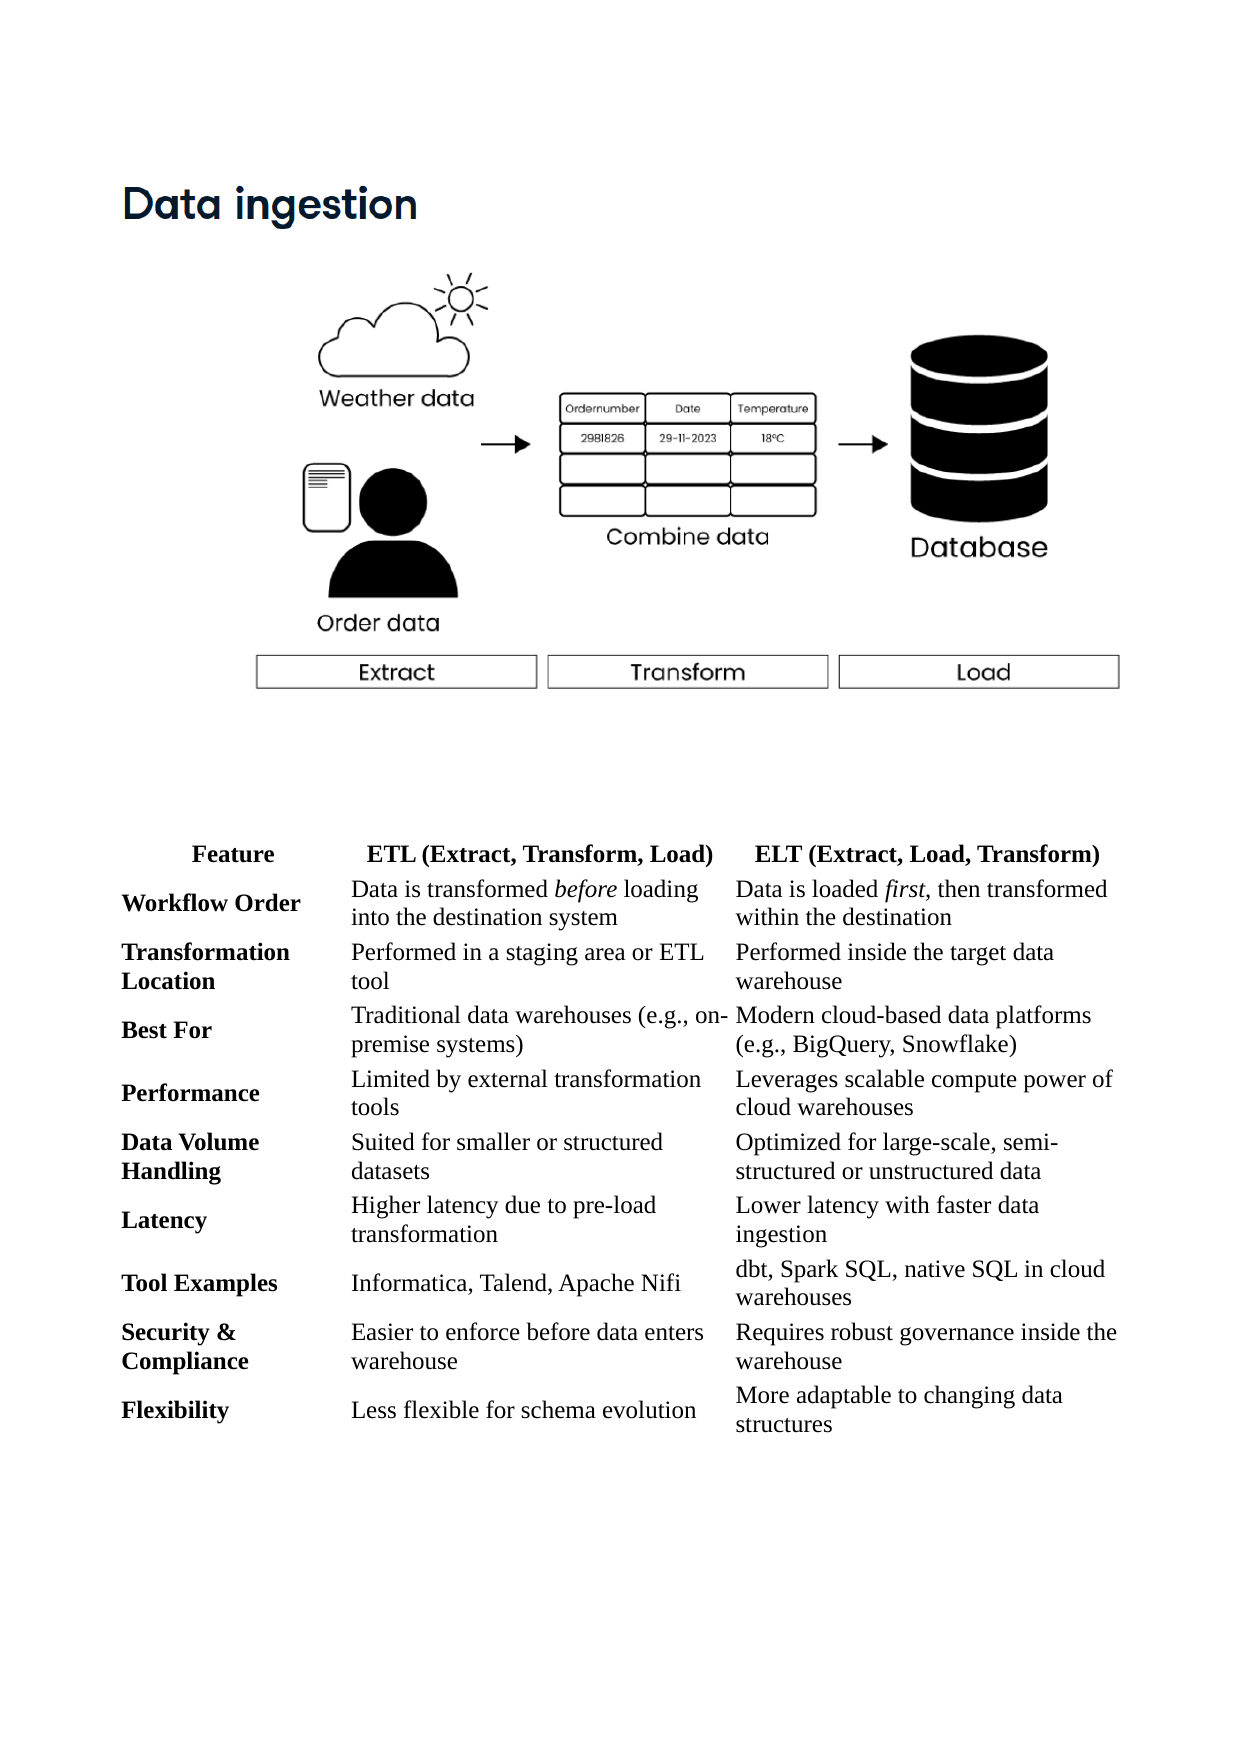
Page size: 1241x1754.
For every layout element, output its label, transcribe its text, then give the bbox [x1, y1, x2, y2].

table_cell Modern cloud-based data platforms (e.g., BigQuery, Snowflake) [733, 998, 1122, 1061]
table_cell Data is loaded first, then transformed within the destination [733, 871, 1122, 934]
table_cell Best For [118, 998, 348, 1061]
table_cell Traditional data warehouses (e.g., on-premise systems) [348, 998, 732, 1061]
table_cell Data Volume Handling [118, 1124, 348, 1187]
table_cell Performance [118, 1061, 348, 1124]
table_cell Easier to enforce before data enters warehouse [348, 1314, 732, 1377]
picture [118, 175, 1123, 693]
table_cell dbt, Spark SQL, native SQL in cloud warehouses [733, 1251, 1122, 1314]
table_cell Transformation Location [118, 934, 348, 997]
table_cell Lower latency with faster data ingestion [733, 1188, 1122, 1251]
table_cell Security & Compliance [118, 1314, 348, 1377]
table_cell Suited for smaller or structured datasets [348, 1124, 732, 1187]
table_cell Higher latency due to pre-load transformation [348, 1188, 732, 1251]
table_header ETL (Extract, Transform, Load) [348, 836, 732, 871]
table_cell Optimized for large-scale, semi-structured or unstructured data [733, 1124, 1122, 1187]
table_cell Leverages scalable compute power of cloud warehouses [733, 1061, 1122, 1124]
table_cell Performed inside the target data warehouse [733, 934, 1122, 997]
table_cell Less flexible for schema evolution [348, 1378, 732, 1441]
table_header ELT (Extract, Load, Transform) [733, 836, 1122, 871]
table_cell Informatica, Talend, Apache Nifi [348, 1251, 732, 1314]
table_cell Limited by external transformation tools [348, 1061, 732, 1124]
table_cell Workflow Order [118, 871, 348, 934]
table_cell More adaptable to changing data structures [733, 1378, 1122, 1441]
table_cell Data is transformed before loading into the destination system [348, 871, 732, 934]
table_cell Flexibility [118, 1378, 348, 1441]
table_cell Requires robust governance inside the warehouse [733, 1314, 1122, 1377]
table_cell Performed in a staging area or ETL tool [348, 934, 732, 997]
table_cell Latency [118, 1188, 348, 1251]
table_header Feature [118, 836, 348, 871]
table_cell Tool Examples [118, 1251, 348, 1314]
